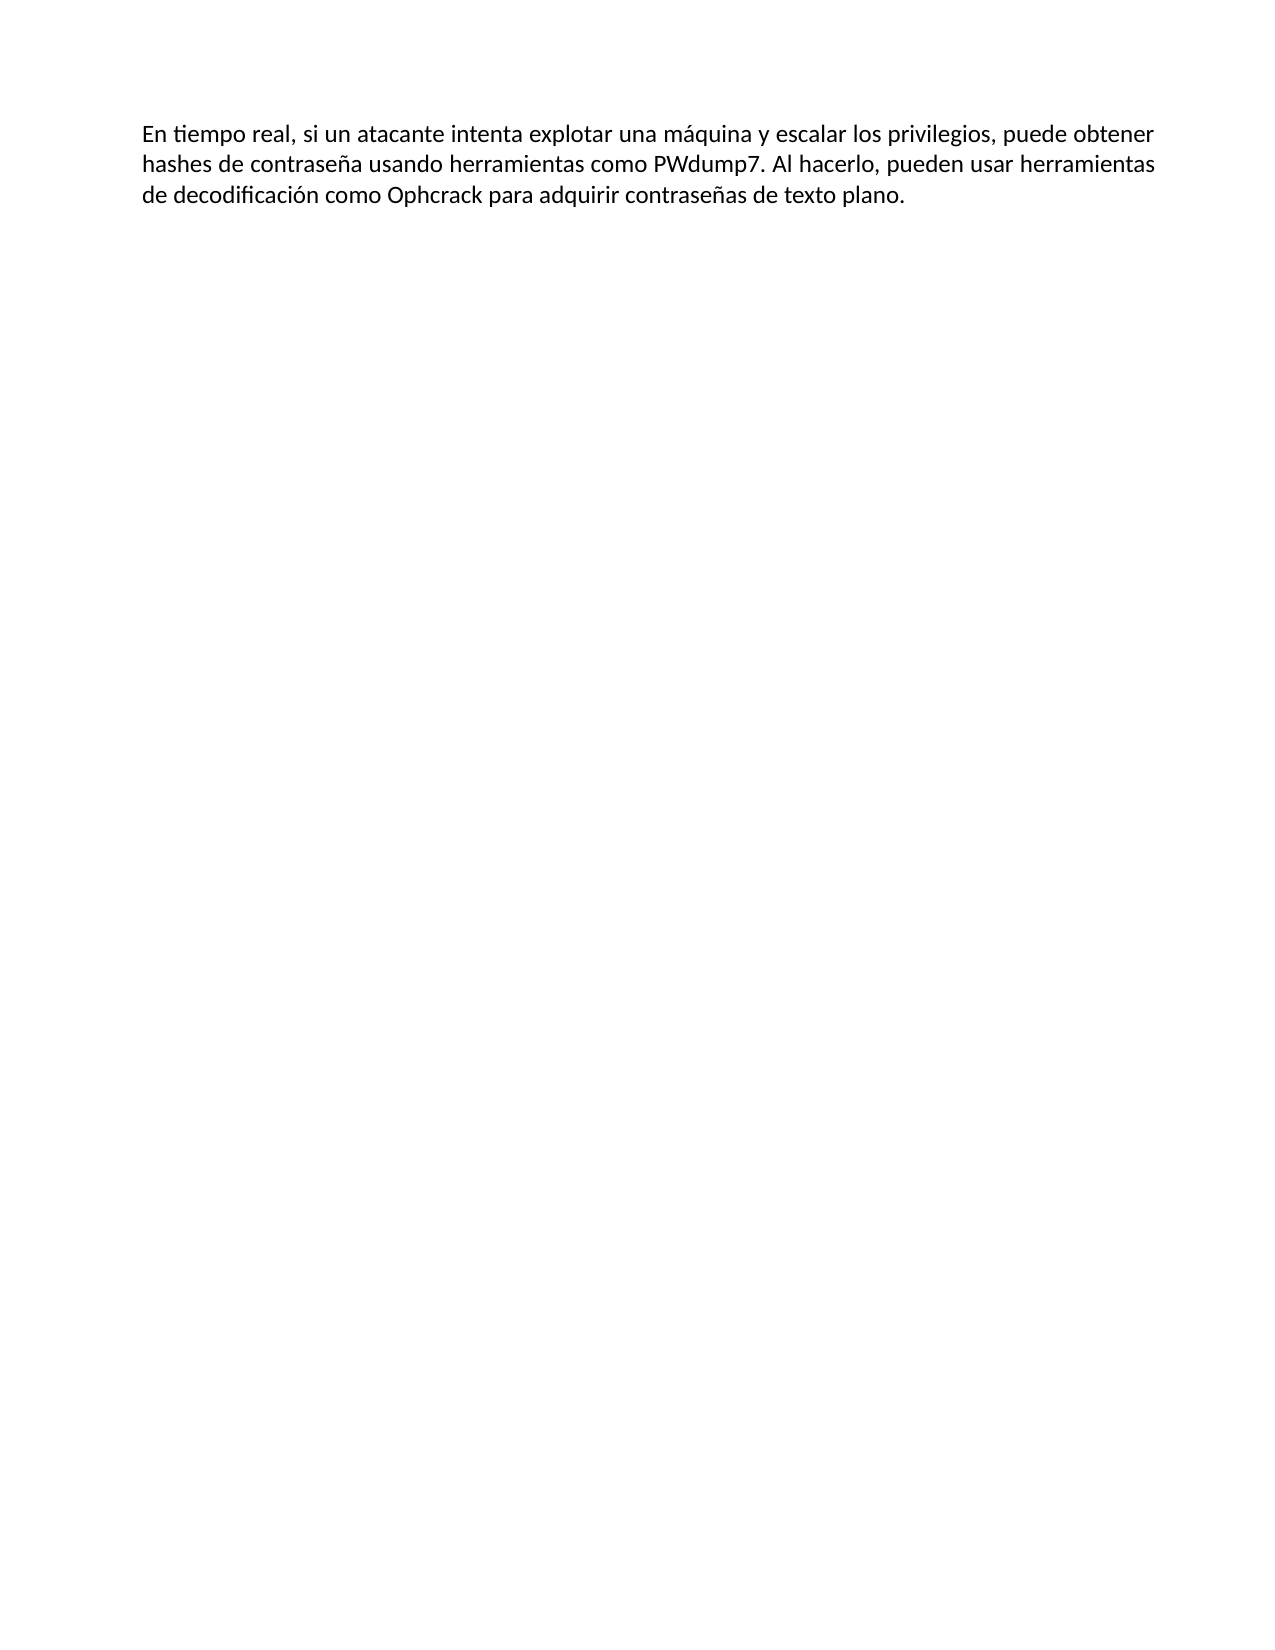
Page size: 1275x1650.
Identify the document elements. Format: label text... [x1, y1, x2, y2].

list En tiempo real, si un atacante intenta explotar una máquina y escalar los privilegios, puede obtener hashes de contraseña usando herramientas como PWdump7. Al hacerlo, pueden usar herramientas de decodificación como Ophcrack para adquirir contraseñas de texto plano. [142, 118, 1157, 210]
